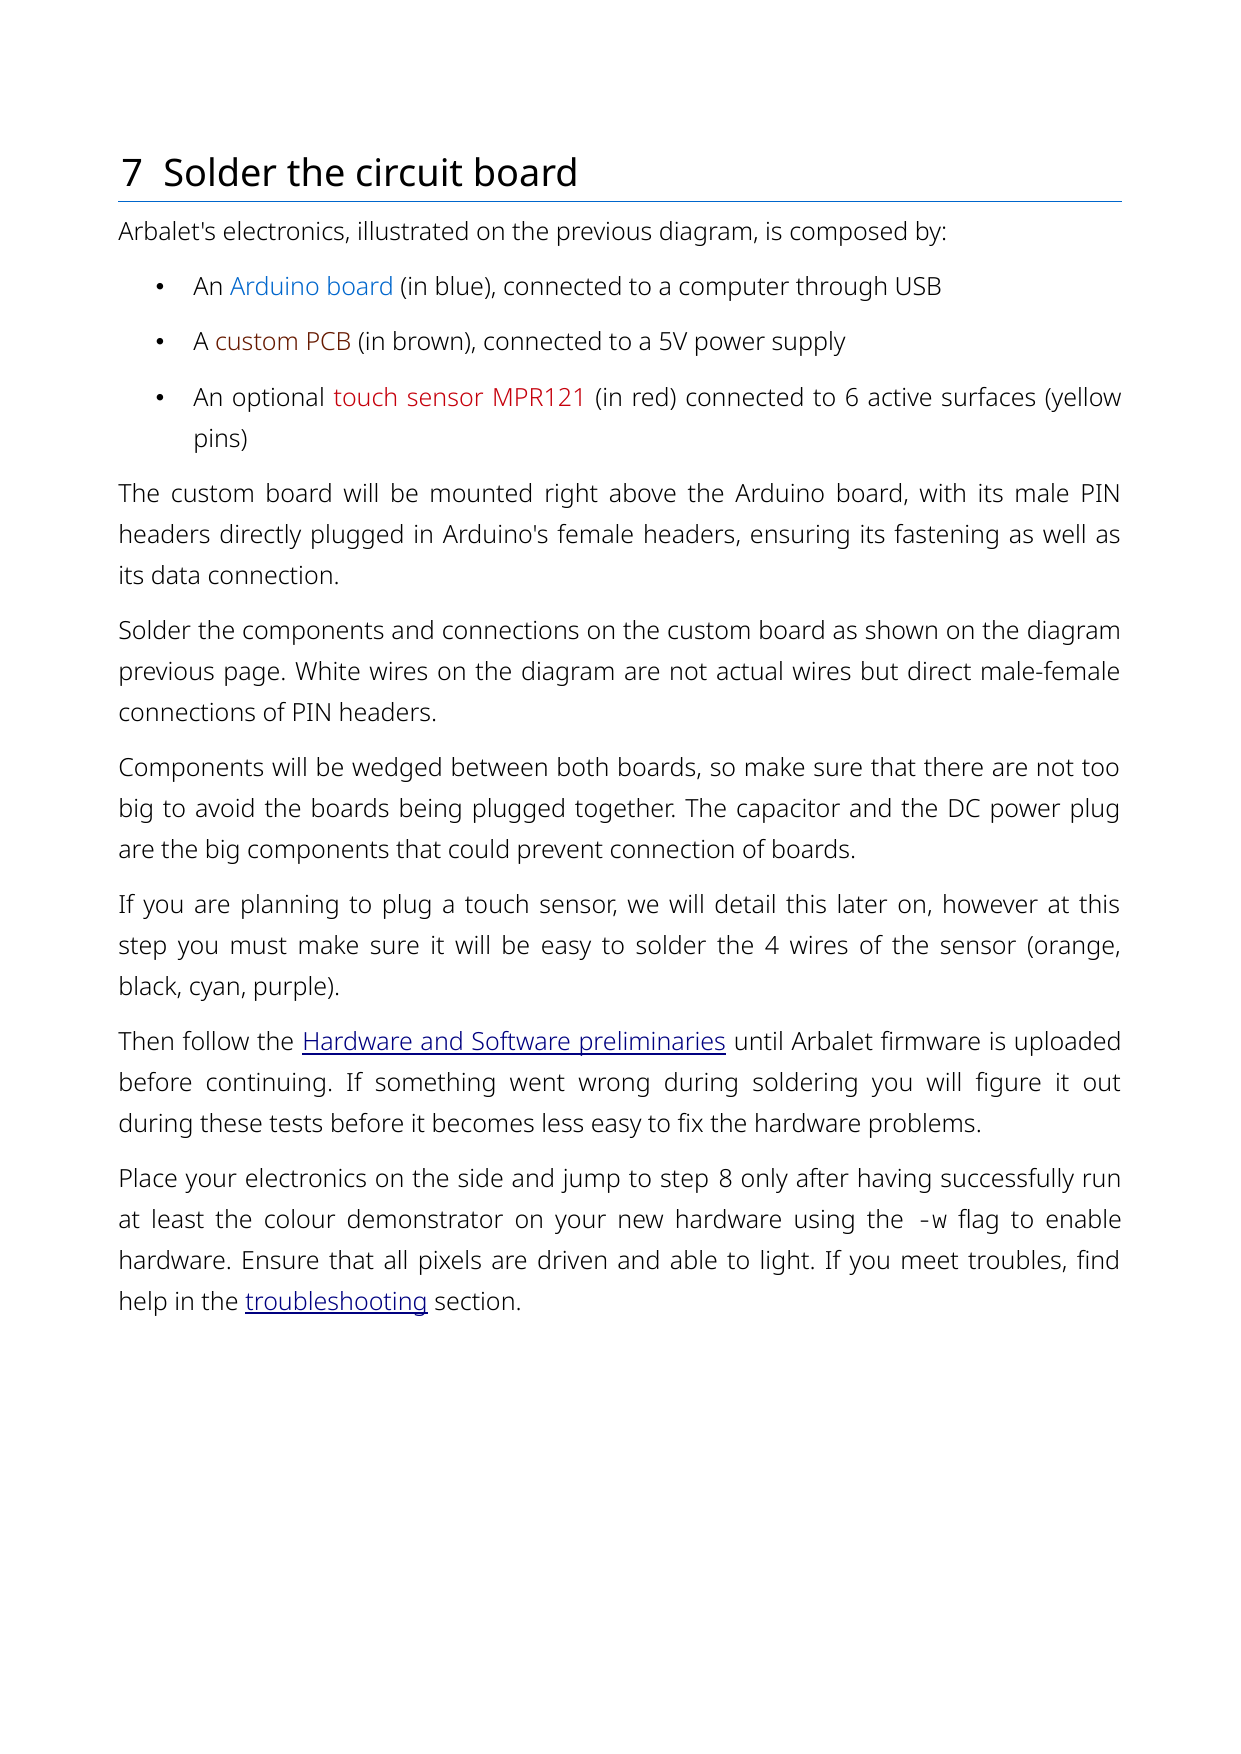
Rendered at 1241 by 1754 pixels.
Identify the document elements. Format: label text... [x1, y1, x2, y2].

text Place your electronics on the side and jump to step 8 only after having successfully run at least the colour demonstrator on your new hardware using the -w flag to enable hardware. Ensure that all pixels are driven and able to light. If you meet troubles, find help in the troubleshooting section. [118, 1161, 1122, 1318]
text Components will be wedged between both boards, so make sure that there are not too big to avoid the boards being plugged together. The capacitor and the DC power plug are the big components that could prevent connection of boards. [118, 750, 1122, 866]
text Arbalet's electronics, illustrated on the previous diagram, is composed by: [118, 213, 1122, 247]
list An optional touch sensor MPR121 (in red) connected to 6 active surfaces (yellow pins) [156, 379, 1122, 454]
list An Arduino board (in blue), connected to a computer through USB [156, 269, 1122, 303]
text If you are planning to plug a touch sensor, we will detail this later on, however at this step you must make sure it will be easy to solder the 4 wires of the sensor (orange, black, cyan, purple). [118, 887, 1122, 1003]
text Solder the components and connections on the custom board as shown on the diagram previous page. White wires on the diagram are not actual wires but direct male-female connections of PIN headers. [118, 613, 1122, 728]
subtitle Solder the circuit board [118, 143, 1122, 201]
text The custom board will be mounted right above the Arduino board, with its male PIN headers directly plugged in Arduino's female headers, ensuring its fastening as well as its data connection. [118, 476, 1122, 591]
text Then follow the Hardware and Software preliminaries until Arbalet firmware is uploaded before continuing. If something went wrong during soldering you will figure it out during these tests before it becomes less easy to fix the hardware problems. [118, 1024, 1122, 1140]
list A custom PCB (in brown), connected to a 5V power supply [156, 324, 1122, 358]
